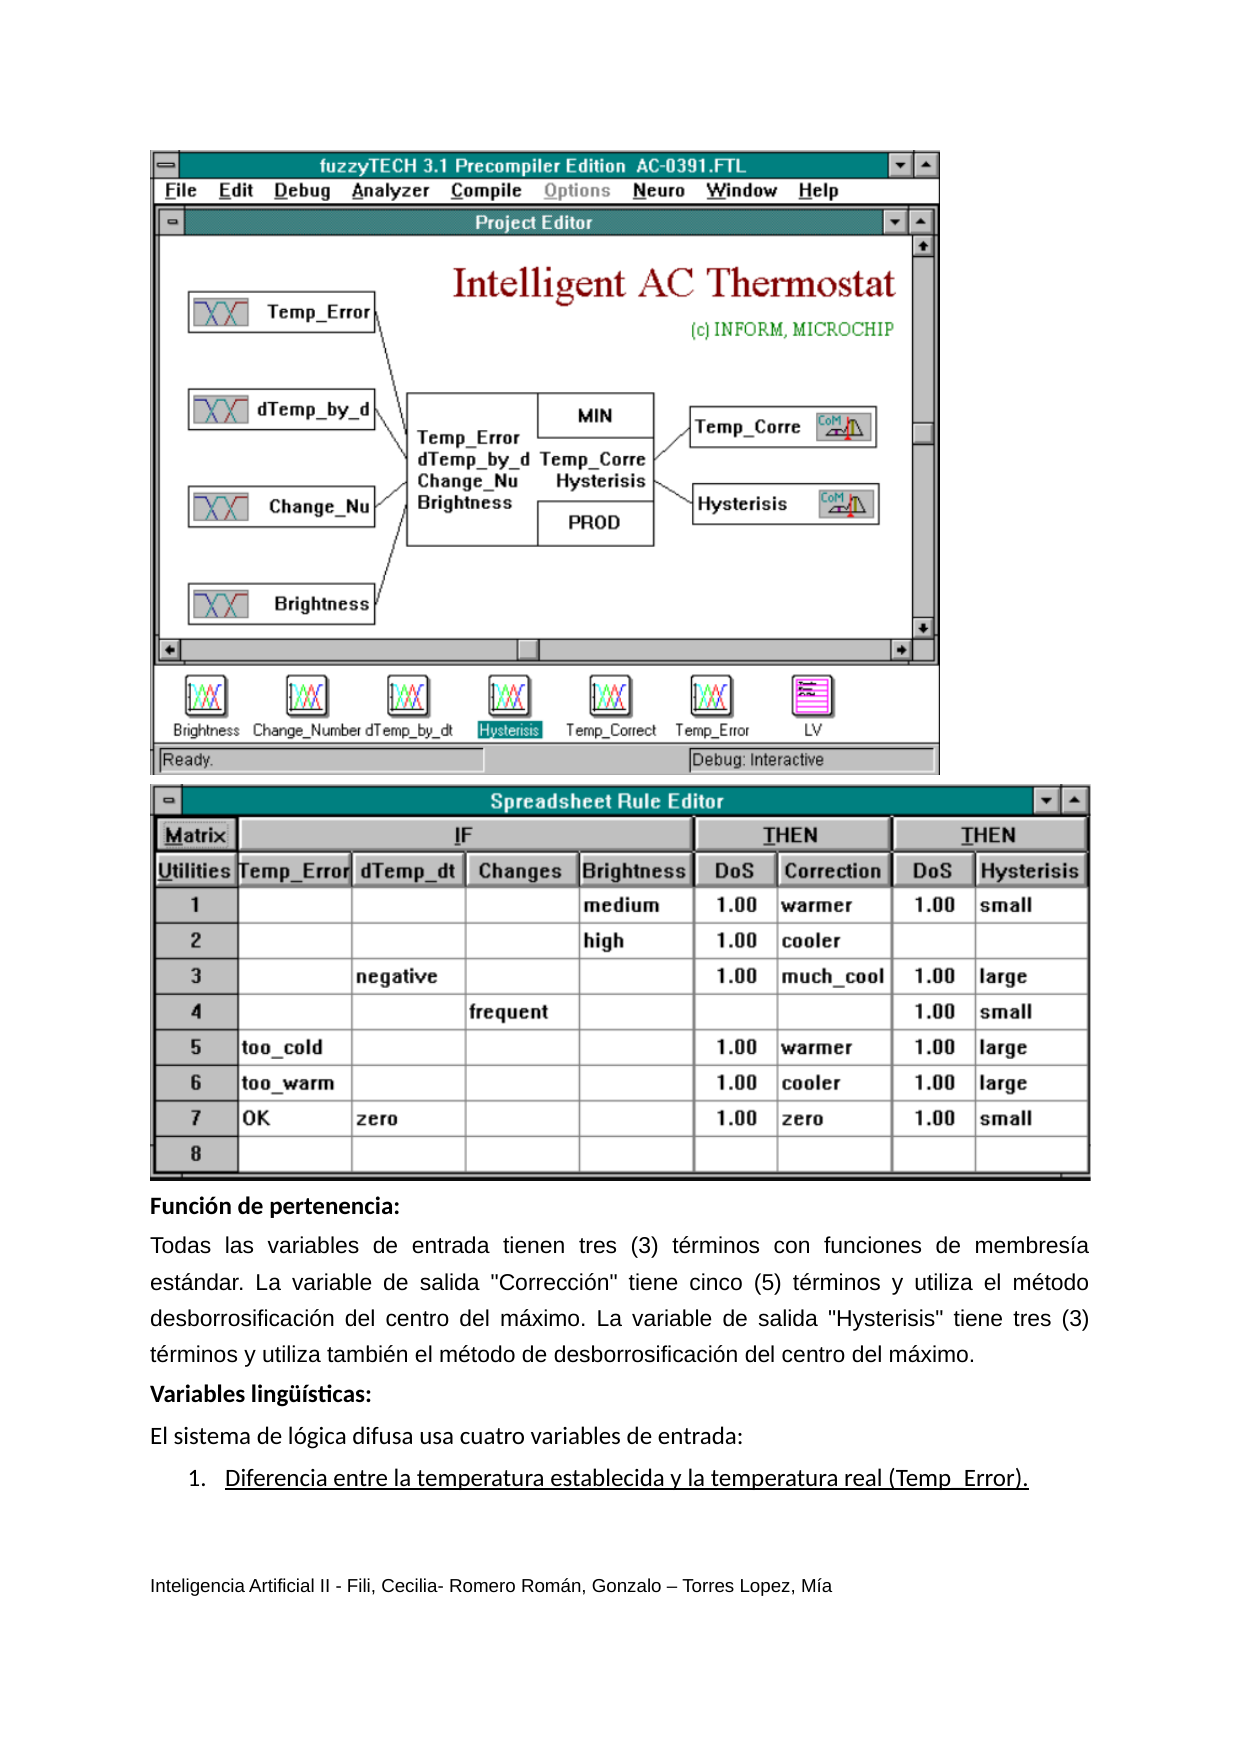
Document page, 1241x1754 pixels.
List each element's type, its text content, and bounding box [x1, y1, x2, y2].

text Función de pertenencia: [150, 1190, 1090, 1221]
text El sistema de lógica difusa usa cuatro variables de entrada: [150, 1420, 1090, 1450]
picture [150, 784, 1091, 1181]
text Variables lingüísticas: [150, 1378, 1090, 1408]
picture [150, 150, 940, 775]
text Todas las variables de entrada tienen tres (3) términos con funciones de membresía estándar. La variable de salida "Corrección" tiene cinco (5) términos y utiliza el método desborrosificación del centro del máximo. La variable de salida "Hysterisis" tiene tres (3) términos y utiliza también el método de desborrosificación del centro del máximo. [150, 1232, 1090, 1368]
list Diferencia entre la temperatura establecida y la temperatura real (Temp_Error). [187, 1462, 1090, 1492]
